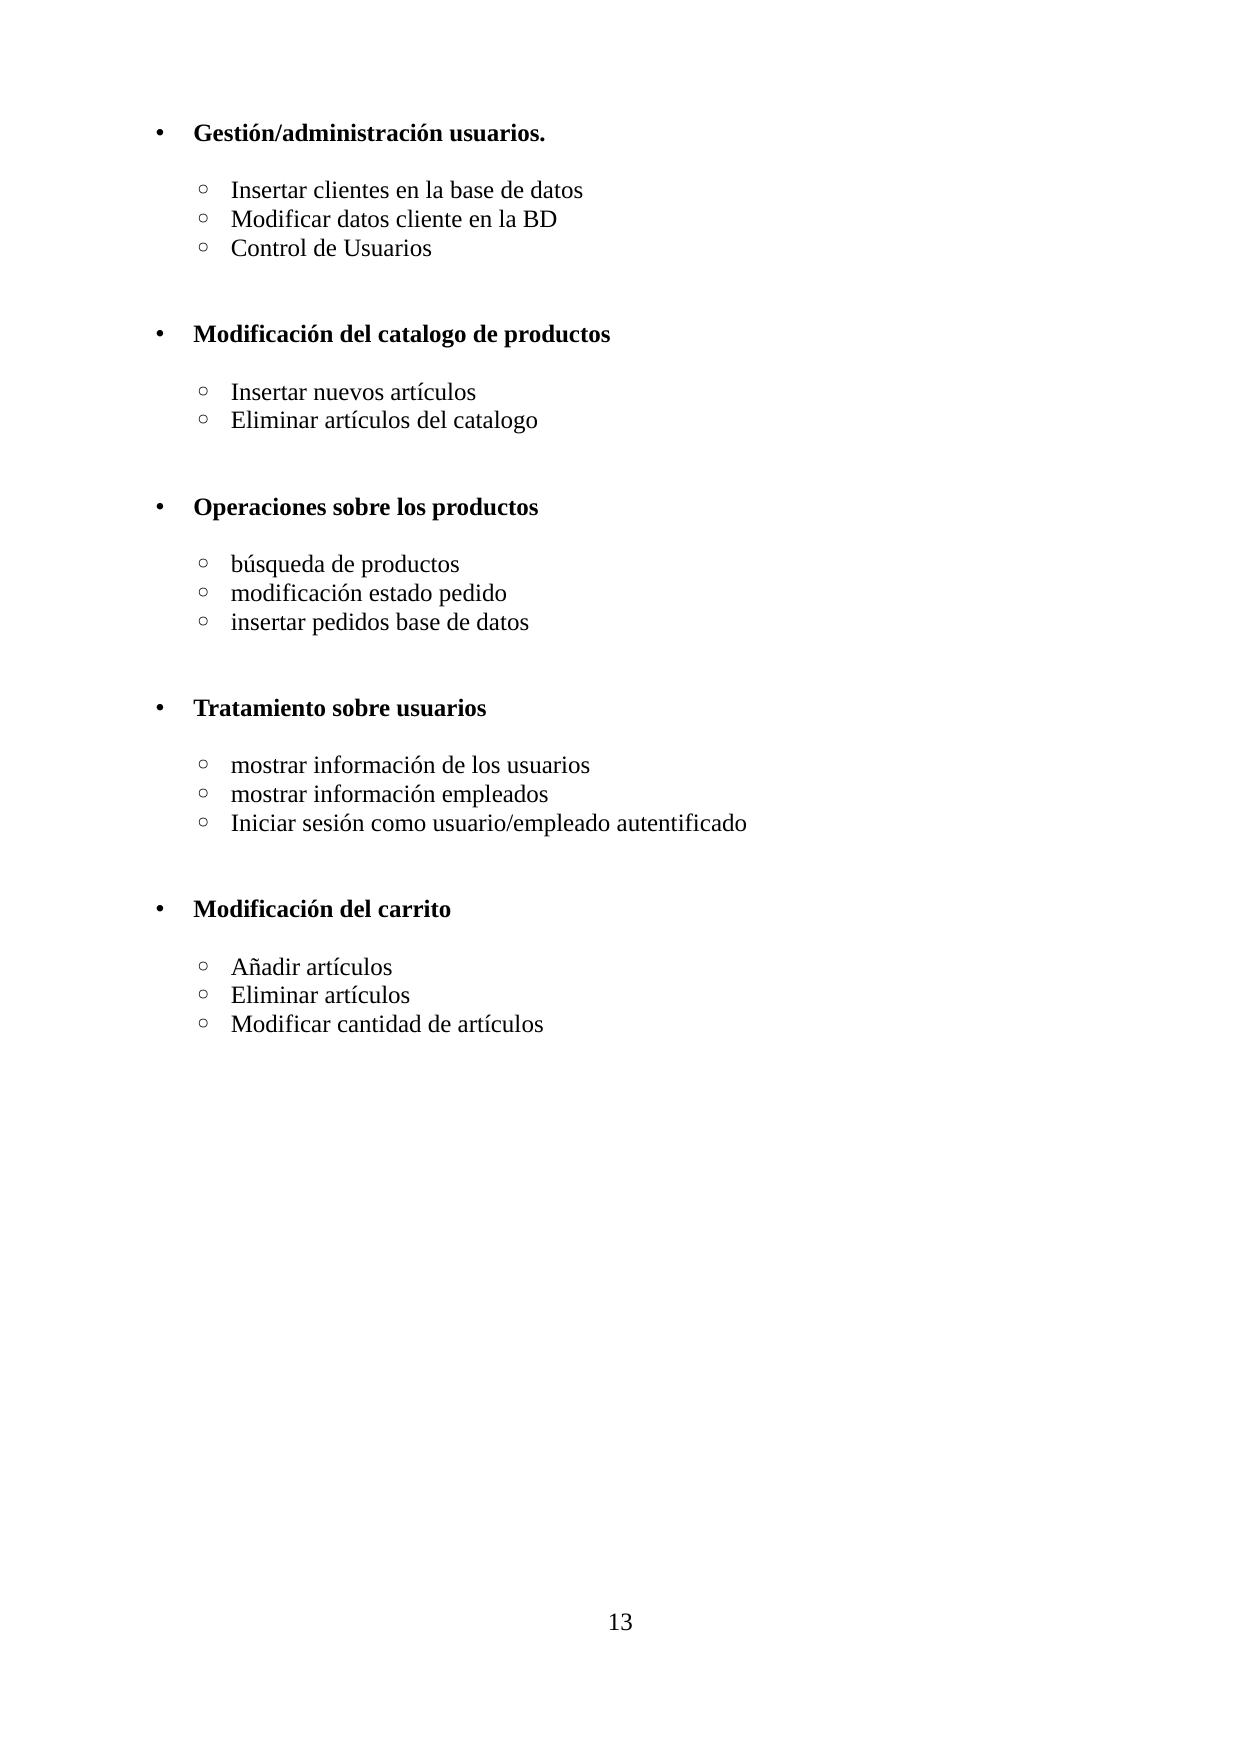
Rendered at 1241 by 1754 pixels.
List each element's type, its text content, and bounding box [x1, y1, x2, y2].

list Insertar clientes en la base de datos [193, 176, 1122, 204]
list Insertar nuevos artículos [193, 377, 1122, 406]
list Iniciar sesión como usuario/empleado autentificado [193, 808, 1122, 837]
list mostrar información empleados [193, 779, 1122, 808]
list Modificar datos cliente en la BD [193, 204, 1122, 233]
list insertar pedidos base de datos [193, 607, 1122, 636]
list Añadir artículos [193, 952, 1122, 981]
list mostrar información de los usuarios [193, 751, 1122, 779]
list Tratamiento sobre usuarios [156, 693, 1122, 722]
list Modificación del catalogo de productos [156, 319, 1122, 348]
list Control de Usuarios [193, 233, 1122, 262]
list Modificar cantidad de artículos [193, 1009, 1122, 1038]
list Operaciones sobre los productos [156, 492, 1122, 521]
list Gestión/administración usuarios. [156, 118, 1122, 147]
list Eliminar artículos del catalogo [193, 406, 1122, 434]
list búsqueda de productos [193, 549, 1122, 578]
list modificación estado pedido [193, 578, 1122, 607]
list Eliminar artículos [193, 981, 1122, 1009]
list Modificación del carrito [156, 894, 1122, 923]
